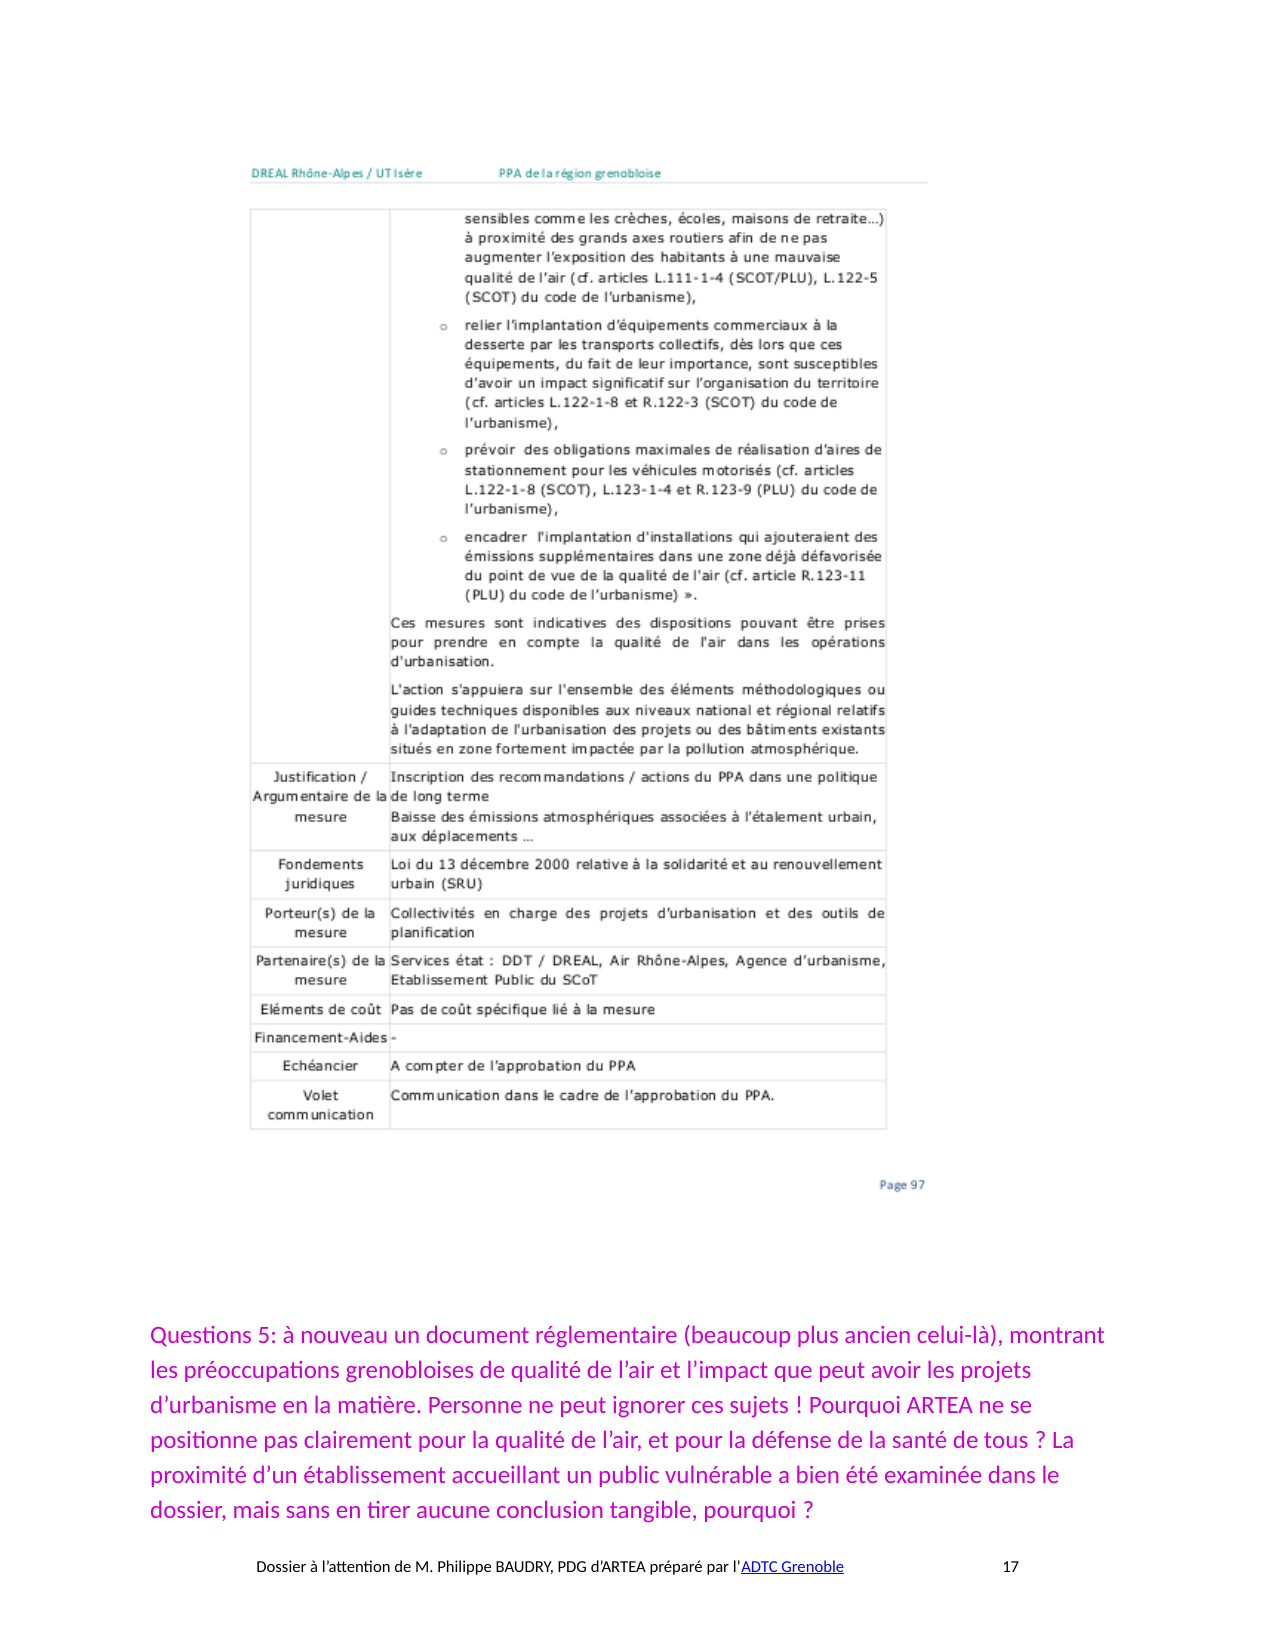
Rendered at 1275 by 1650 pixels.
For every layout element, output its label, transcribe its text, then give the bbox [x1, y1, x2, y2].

picture [222, 155, 954, 1210]
text Questions 5: à nouveau un document réglementaire (beaucoup plus ancien celui-là), montrant les préoccupations grenobloises de qualité de l’air et l’impact que peut avoir les projets d’urbanisme en la matière. Personne ne peut ignorer ces sujets ! Pourquoi ARTEA ne se positionne pas clairement pour la qualité de l’air, et pour la défense de la santé de tous ? La proximité d’un établissement accueillant un public vulnérable a bien été examinée dans le dossier, mais sans en tirer aucune conclusion tangible, pourquoi ? [150, 1320, 1125, 1525]
